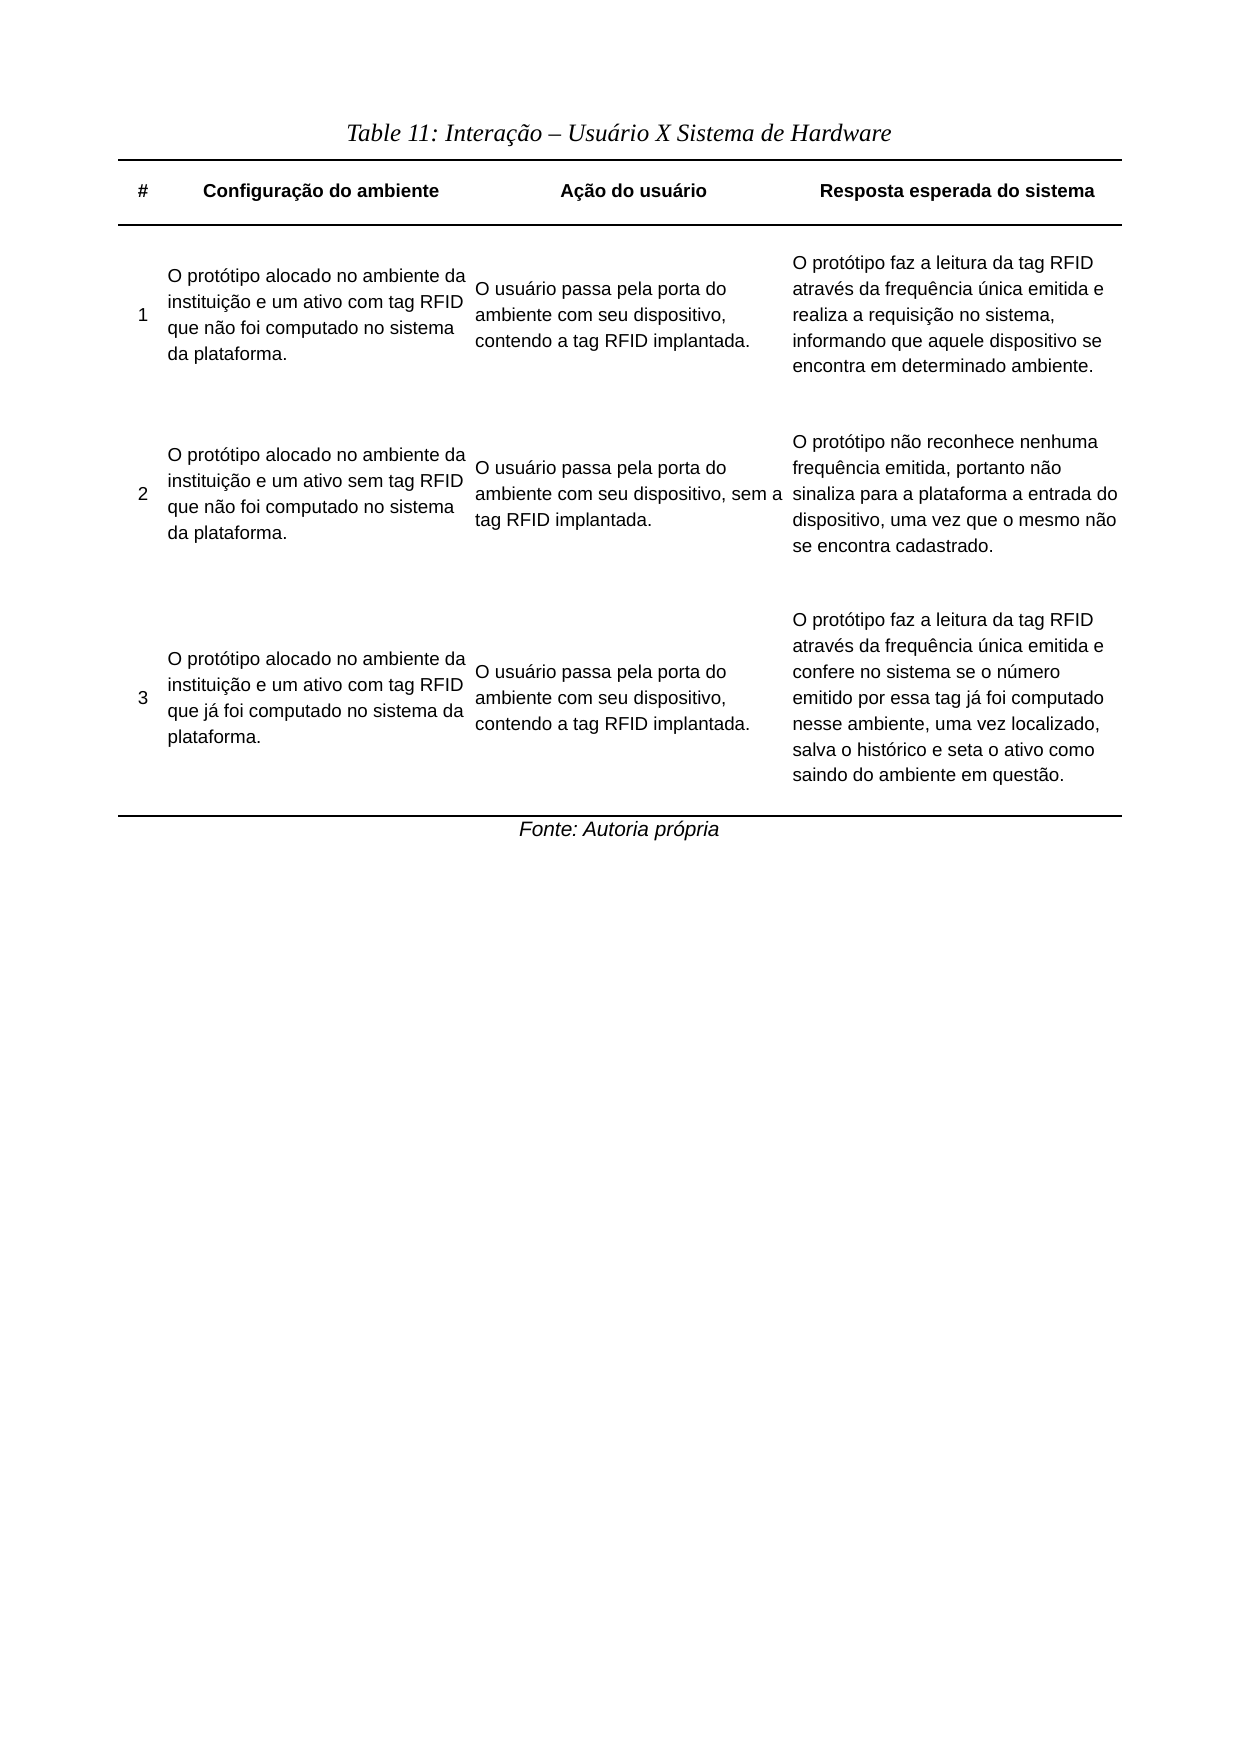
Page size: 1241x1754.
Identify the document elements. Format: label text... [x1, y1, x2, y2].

table_header Configuração do ambiente [168, 161, 475, 224]
table_cell O usuário passa pela porta do ambiente com seu dispositivo, contendo a tag RFID implantada. [475, 584, 792, 815]
table_cell O usuário passa pela porta do ambiente com seu dispositivo, sem a tag RFID implantada. [475, 407, 792, 584]
table_cell O usuário passa pela porta do ambiente com seu dispositivo, contendo a tag RFID implantada. [475, 226, 792, 407]
text Table 11: Interação – Usuário X Sistema de Hardware [118, 118, 1122, 147]
table_cell 3 [118, 584, 167, 815]
table_cell 1 [118, 226, 167, 407]
table_cell O protótipo faz a leitura da tag RFID através da frequência única emitida e realiza a requisição no sistema, informando que aquele dispositivo se encontra em determinado ambiente. [792, 226, 1122, 407]
text Fonte: Autoria própria [118, 817, 1122, 840]
table_header Resposta esperada do sistema [792, 161, 1122, 224]
table_cell O protótipo faz a leitura da tag RFID através da frequência única emitida e confere no sistema se o número emitido por essa tag já foi computado nesse ambiente, uma vez localizado, salva o histórico e seta o ativo como saindo do ambiente em questão. [792, 584, 1122, 815]
table_cell 2 [118, 407, 167, 584]
table_cell O protótipo não reconhece nenhuma frequência emitida, portanto não sinaliza para a plataforma a entrada do dispositivo, uma vez que o mesmo não se encontra cadastrado. [792, 407, 1122, 584]
table_header # [118, 161, 167, 224]
table_header Ação do usuário [475, 161, 792, 224]
table_cell O protótipo alocado no ambiente da instituição e um ativo com tag RFID que não foi computado no sistema da plataforma. [168, 226, 475, 407]
table_cell O protótipo alocado no ambiente da instituição e um ativo sem tag RFID que não foi computado no sistema da plataforma. [168, 407, 475, 584]
table_cell O protótipo alocado no ambiente da instituição e um ativo com tag RFID que já foi computado no sistema da plataforma. [168, 584, 475, 815]
